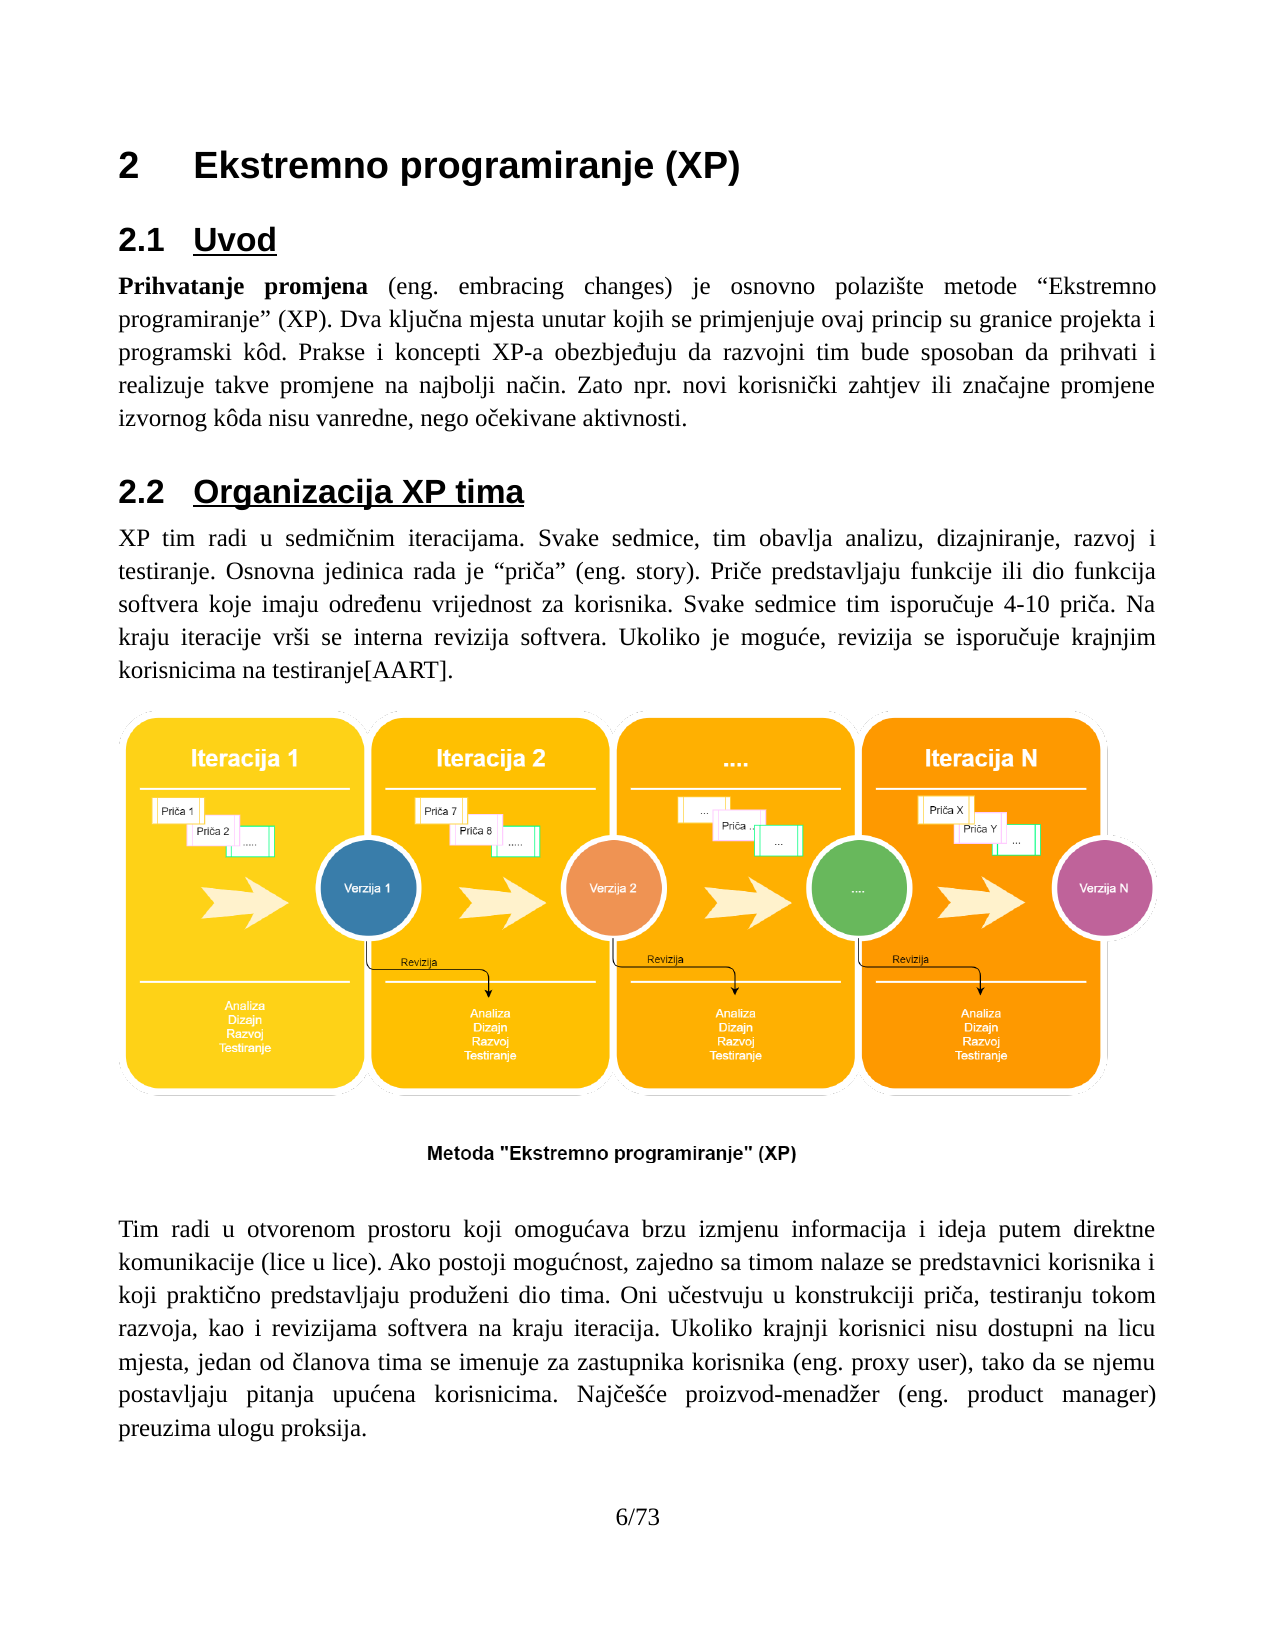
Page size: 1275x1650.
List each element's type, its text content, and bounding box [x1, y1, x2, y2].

subtitle Ekstremno programiranje (XP) [118, 143, 1157, 187]
subtitle Organizacija XP tima [118, 472, 1157, 510]
subtitle Uvod [118, 220, 1157, 259]
text XP tim radi u sedmičnim iteracijama. Svake sedmice, tim obavlja analizu, dizajniranje, razvoj i testiranje. Osnovna jedinica rada je “priča” (eng. story). Priče predstavljaju funkcije ili dio funkcija softvera koje imaju određenu vrijednost za korisnika. Svake sedmice tim isporučuje 4-10 priča. Na kraju iteracije vrši se interna revizija softvera. Ukoliko je moguće, revizija se isporučuje krajnjim korisnicima na testiranje[AART]. [118, 523, 1157, 684]
text Prihvatanje promjena (eng. embracing changes) je osnovno polazište metode “Ekstremno programiranje” (XP). Dva ključna mjesta unutar kojih se primjenjuje ovaj princip su granice projekta i programski kôd. Prakse i koncepti XP-a obezbjeđuju da razvojni tim bude sposoban da prihvati i realizuje takve promjene na najbolji način. Zato npr. novi korisnički zahtjev ili značajne promjene izvornog kôda nisu vanredne, nego očekivane aktivnosti. [118, 271, 1157, 432]
picture [118, 710, 1157, 1163]
text Tim radi u otvorenom prostoru koji omogućava brzu izmjenu informacija i ideja putem direktne komunikacije (lice u lice). Ako postoji mogućnost, zajedno sa timom nalaze se predstavnici korisnika i koji praktično predstavljaju produženi dio tima. Oni učestvuju u konstrukciji priča, testiranju tokom razvoja, kao i revizijama softvera na kraju iteracija. Ukoliko krajnji korisnici nisu dostupni na licu mjesta, jedan od članova tima se imenuje za zastupnika korisnika (eng. proxy user), tako da se njemu postavljaju pitanja upućena korisnicima. Najčešće proizvod-menadžer (eng. product manager) preuzima ulogu proksija. [118, 1214, 1157, 1441]
